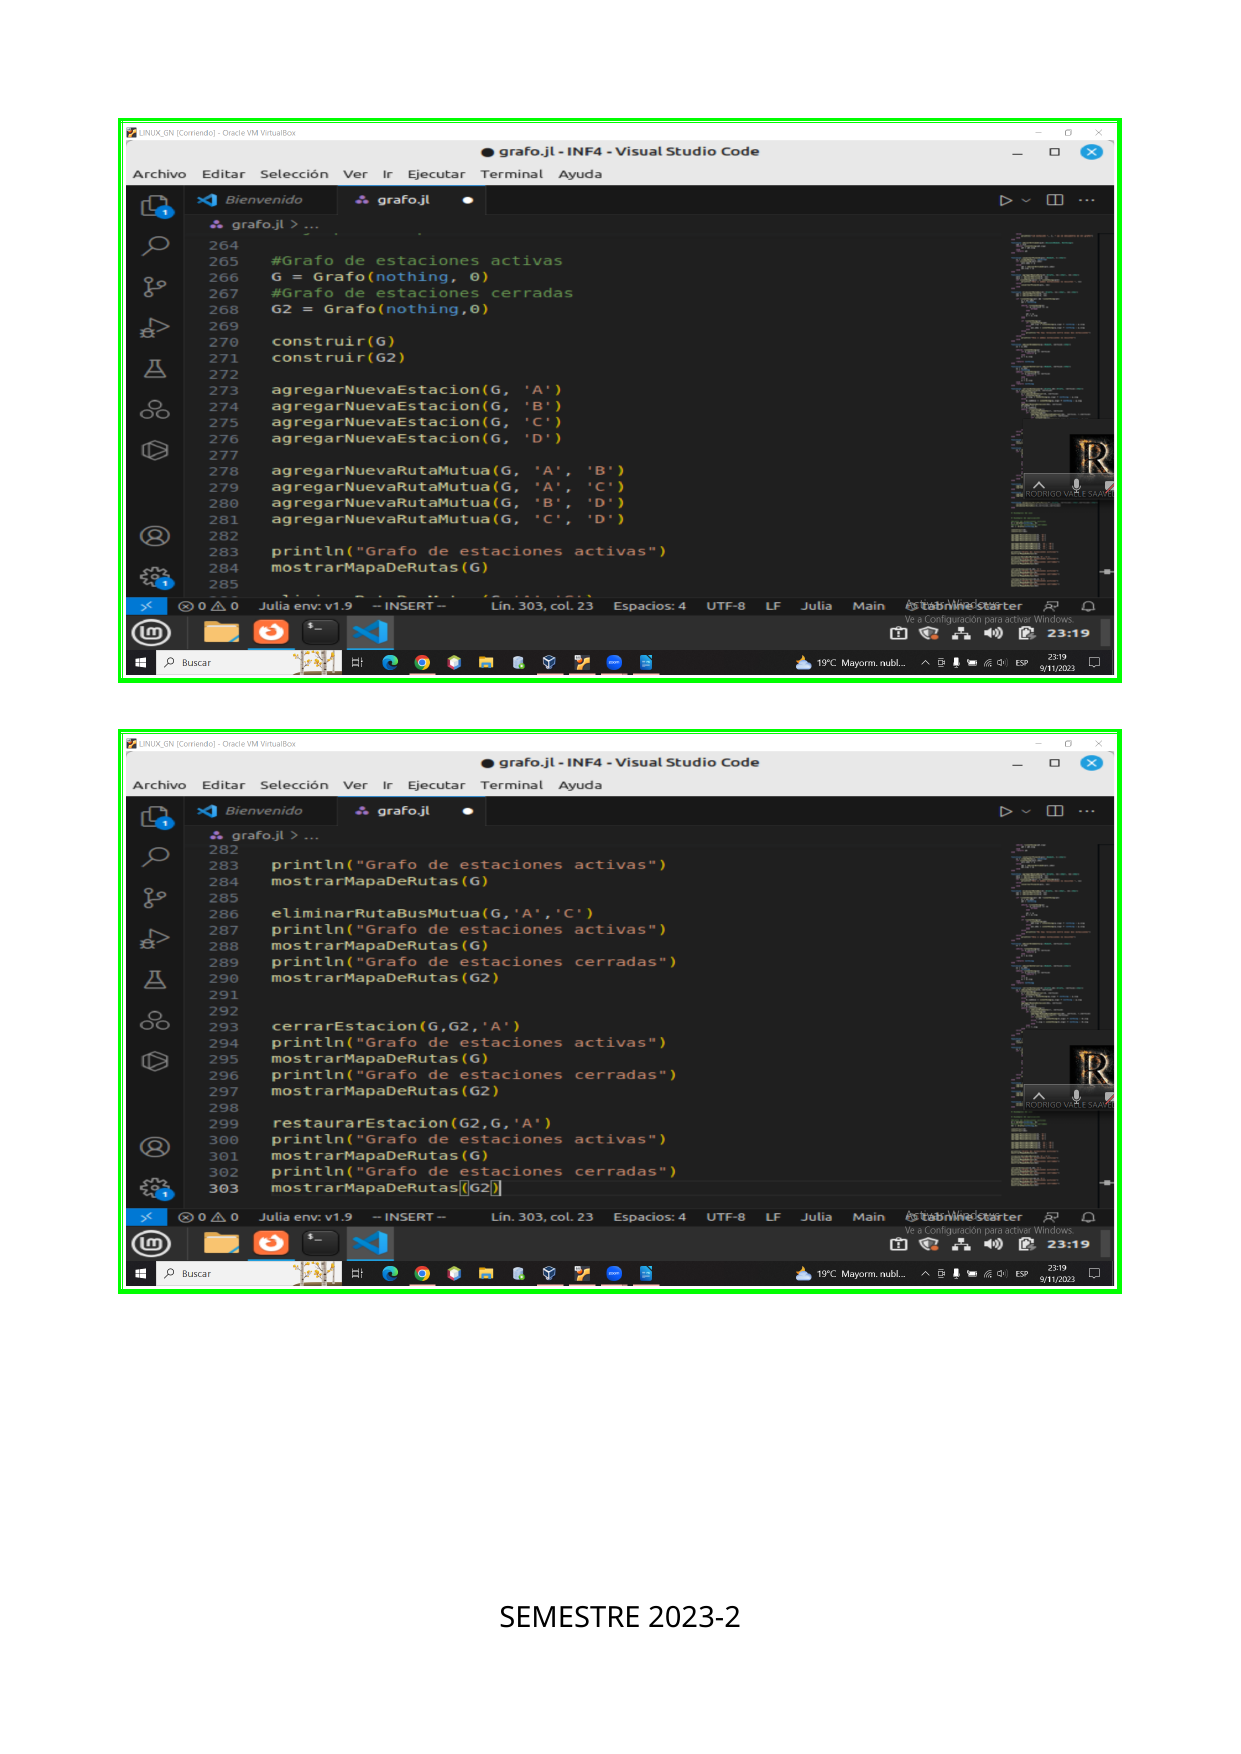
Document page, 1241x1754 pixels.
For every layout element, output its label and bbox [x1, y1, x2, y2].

picture [126, 737, 1115, 1286]
picture [126, 126, 1115, 675]
